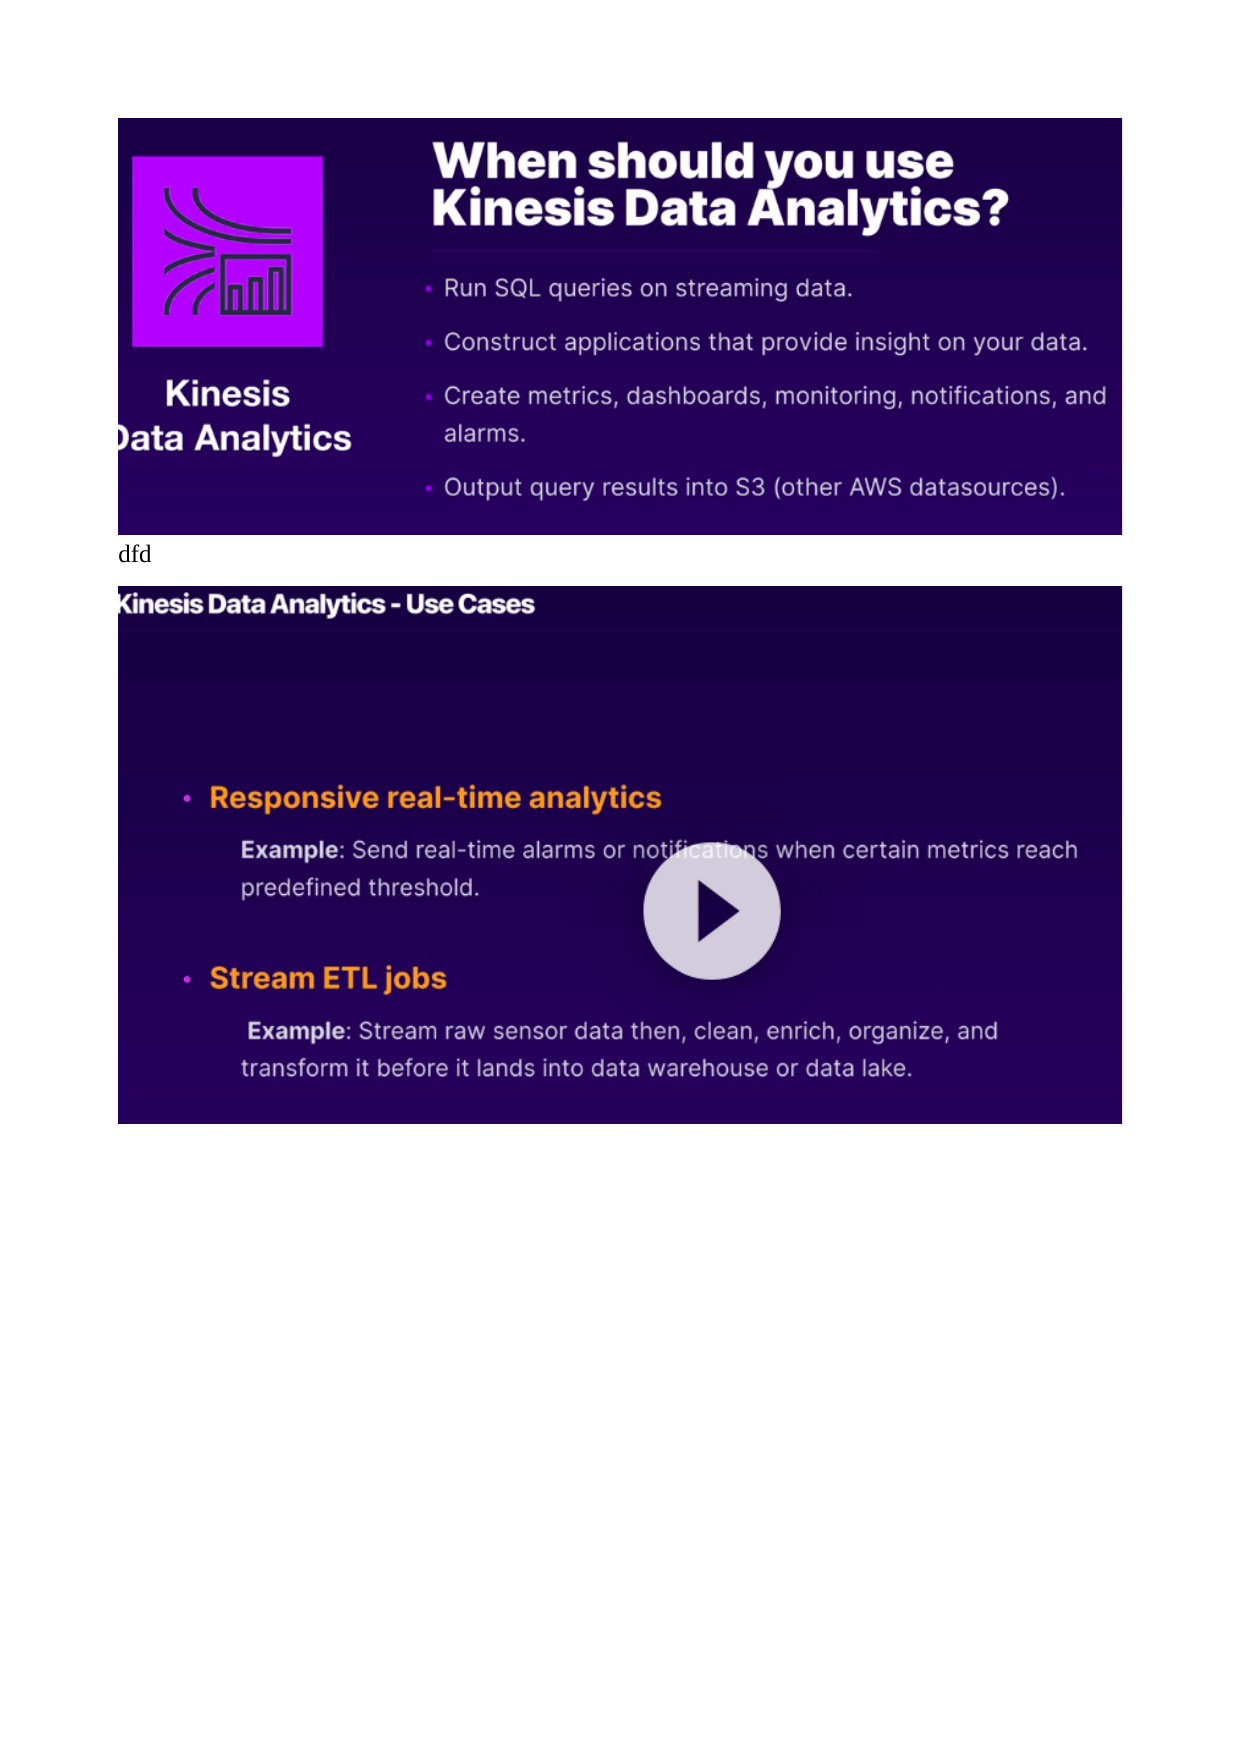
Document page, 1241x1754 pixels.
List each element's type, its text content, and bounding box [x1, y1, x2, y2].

picture [118, 586, 1123, 1124]
picture [118, 118, 1123, 535]
text dfd [118, 535, 1122, 568]
